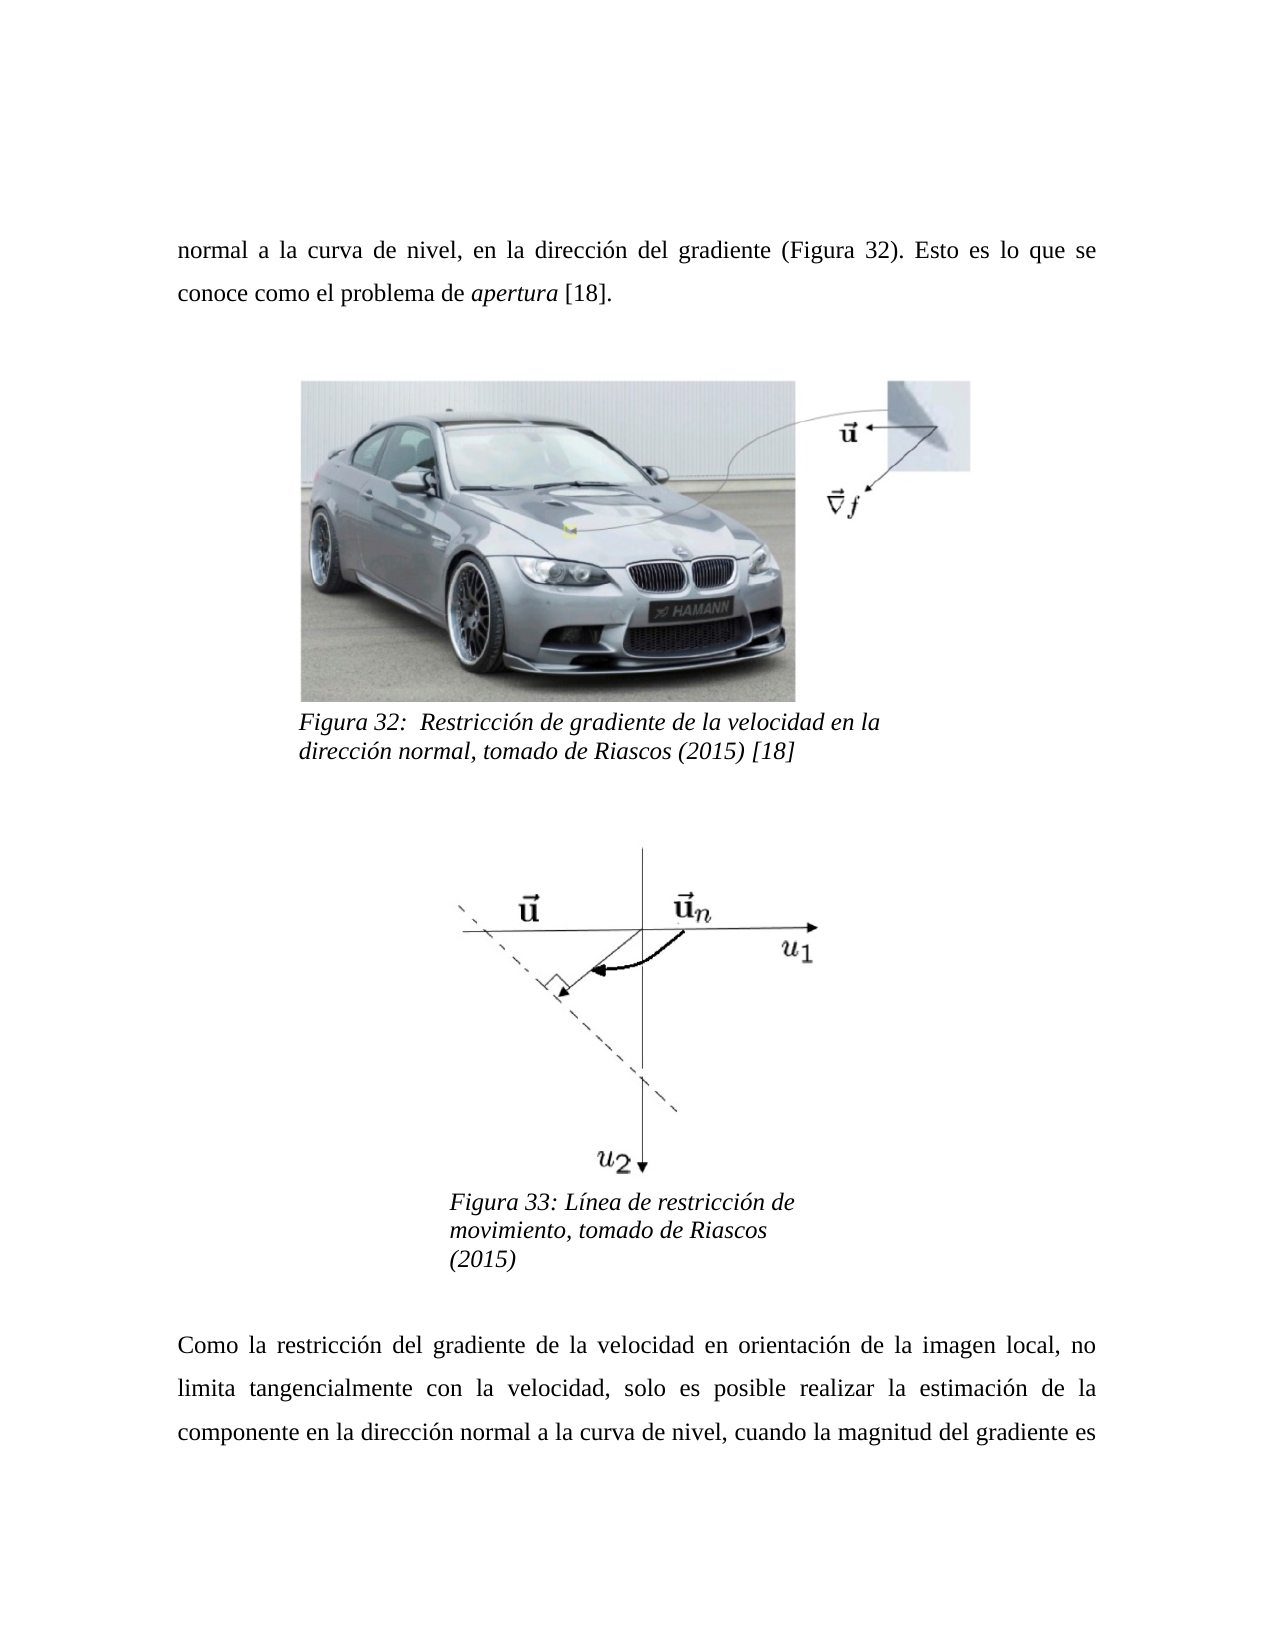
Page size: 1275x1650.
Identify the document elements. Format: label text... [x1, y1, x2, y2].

text Figura 32: Restricción de gradiente de la velocidad en la dirección normal, tomado de Riascos (2015) [18] [298, 702, 977, 765]
text Figura 33: Línea de restricción de movimiento, tomado de Riascos (2015) [449, 1182, 826, 1273]
text normal a la curva de nivel, en la dirección del gradiente (Figura 32). Esto es lo que se conoce como el problema de apertura [18]. [177, 235, 1098, 307]
picture [298, 377, 977, 702]
text Como la restricción del gradiente de la velocidad en orientación de la imagen local, no limita tangencialmente con la velocidad, solo es posible realizar la estimación de la componente en la dirección normal a la curva de nivel, cuando la magnitud del gradiente es cero, no se obtiene ninguna restricción, en cualquier caso es necesario más limitaciones para estimar ambos elementos de la velocidad (Figura 33). [177, 1330, 1098, 1445]
picture [449, 834, 826, 1182]
